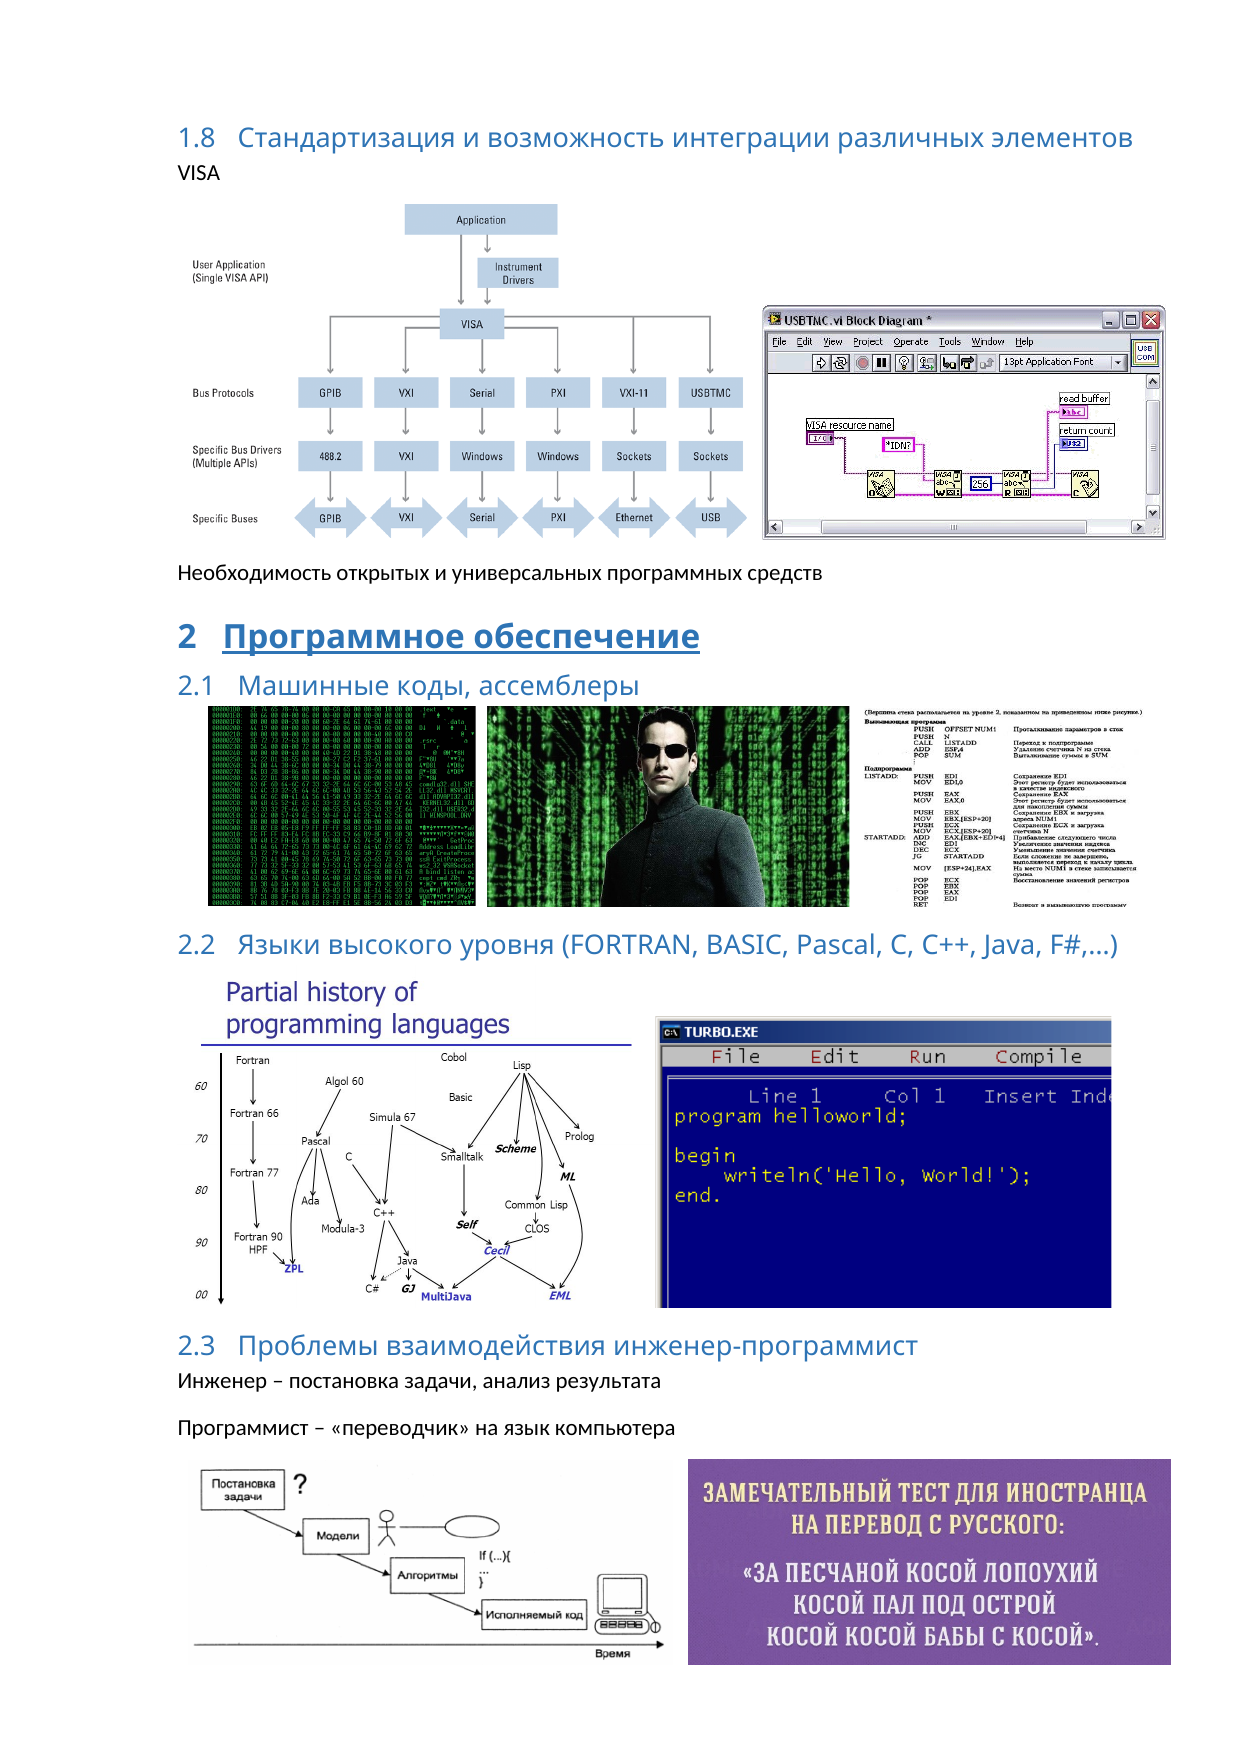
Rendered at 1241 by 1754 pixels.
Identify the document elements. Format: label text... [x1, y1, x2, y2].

text VISA [177, 158, 1181, 186]
subtitle Проблемы взаимодействия инженер-программист [177, 1326, 1181, 1363]
text Необходимость открытых и универсальных программных средств [177, 558, 1181, 586]
picture [487, 706, 850, 907]
picture [208, 706, 476, 906]
subtitle Языки высокого уровня (FORTRAN, BASIC, Pascal, C, C++, Java, F#,…) [177, 926, 1181, 962]
picture [762, 304, 1166, 540]
picture [688, 1459, 1171, 1665]
subtitle Машинные коды, ассемблеры [177, 666, 1181, 703]
subtitle Программное обеспечение [177, 613, 1181, 659]
picture [192, 204, 747, 538]
subtitle Стандартизация и возможность интеграции различных элементов [177, 118, 1181, 155]
picture [187, 1460, 673, 1665]
text Инженер – постановка задачи, анализ результата [177, 1366, 1181, 1394]
picture [177, 965, 1112, 1308]
picture [860, 708, 1150, 907]
text Программист – «переводчик» на язык компьютера [177, 1413, 1181, 1441]
